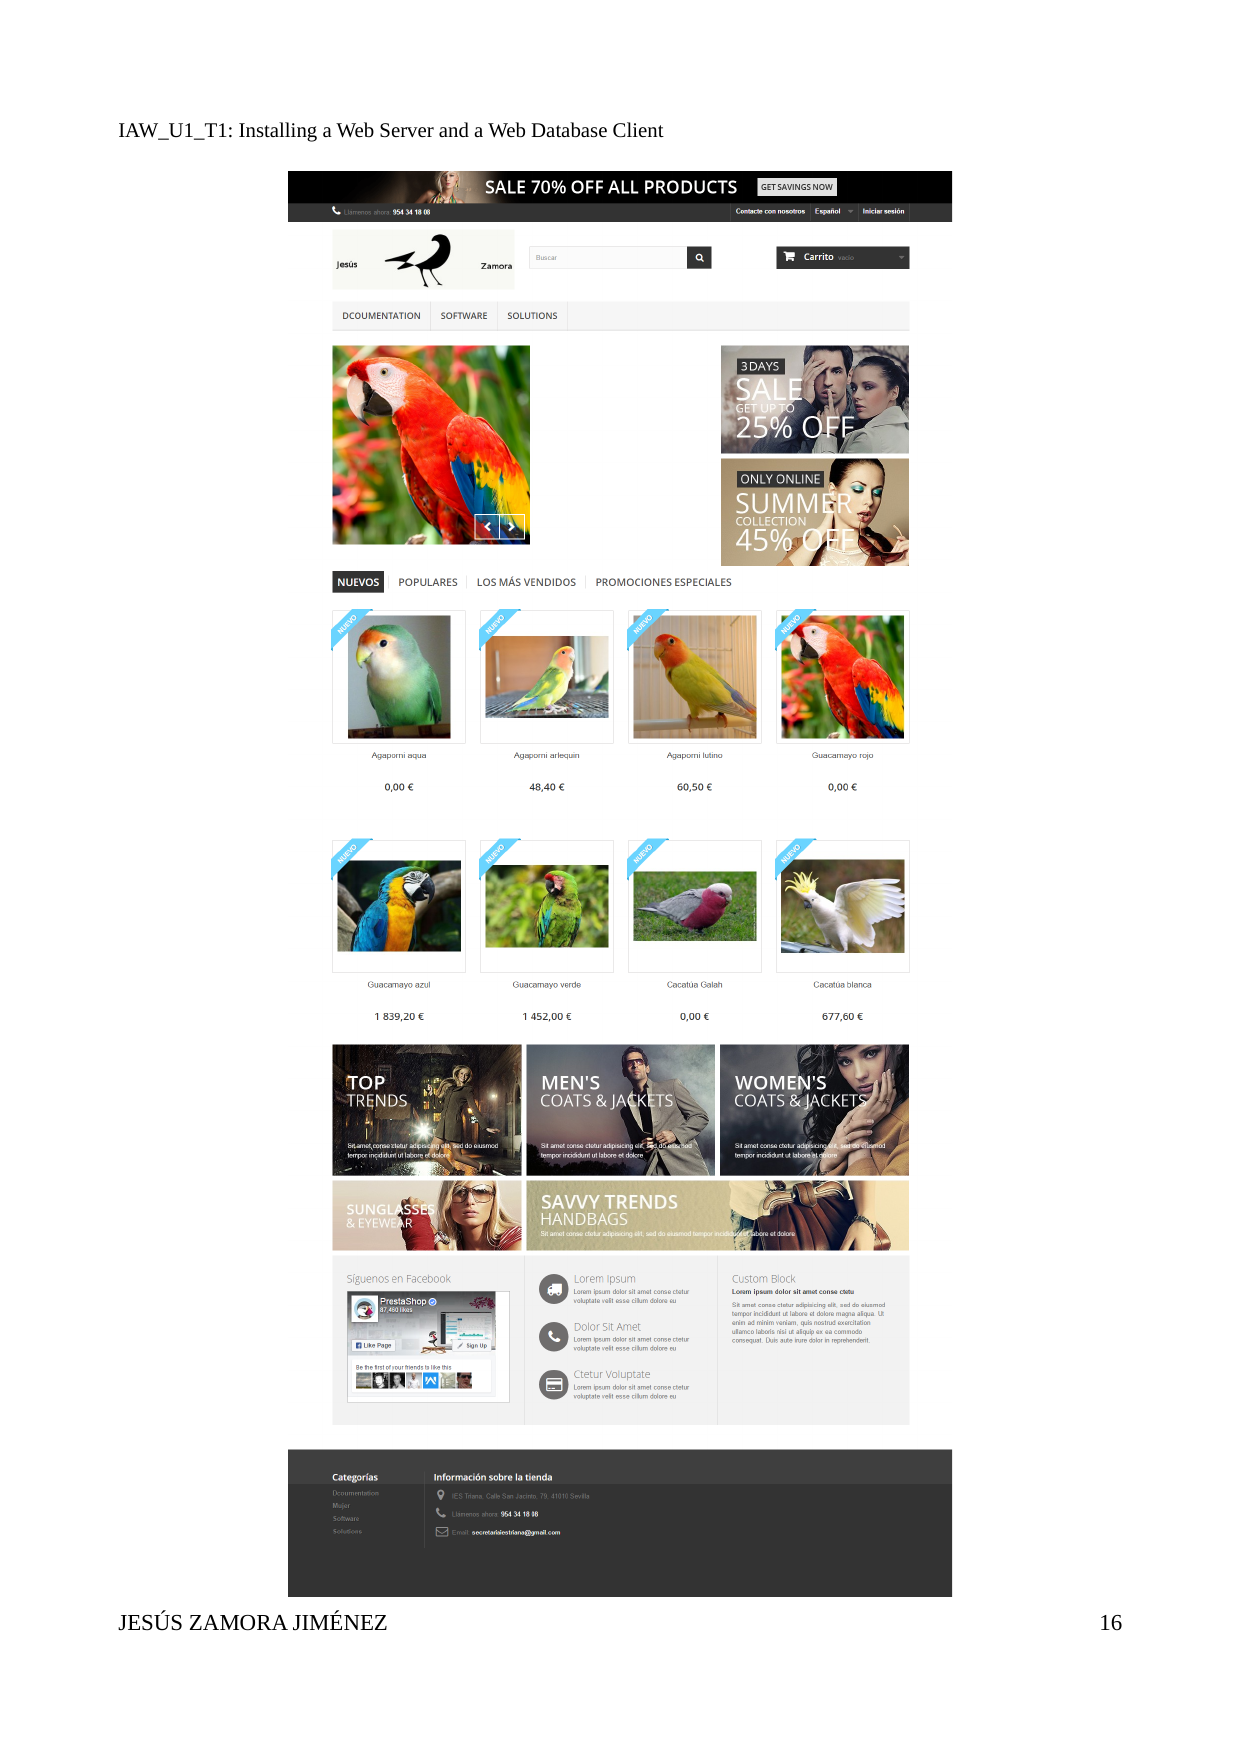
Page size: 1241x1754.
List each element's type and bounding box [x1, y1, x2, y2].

picture [288, 171, 953, 1597]
